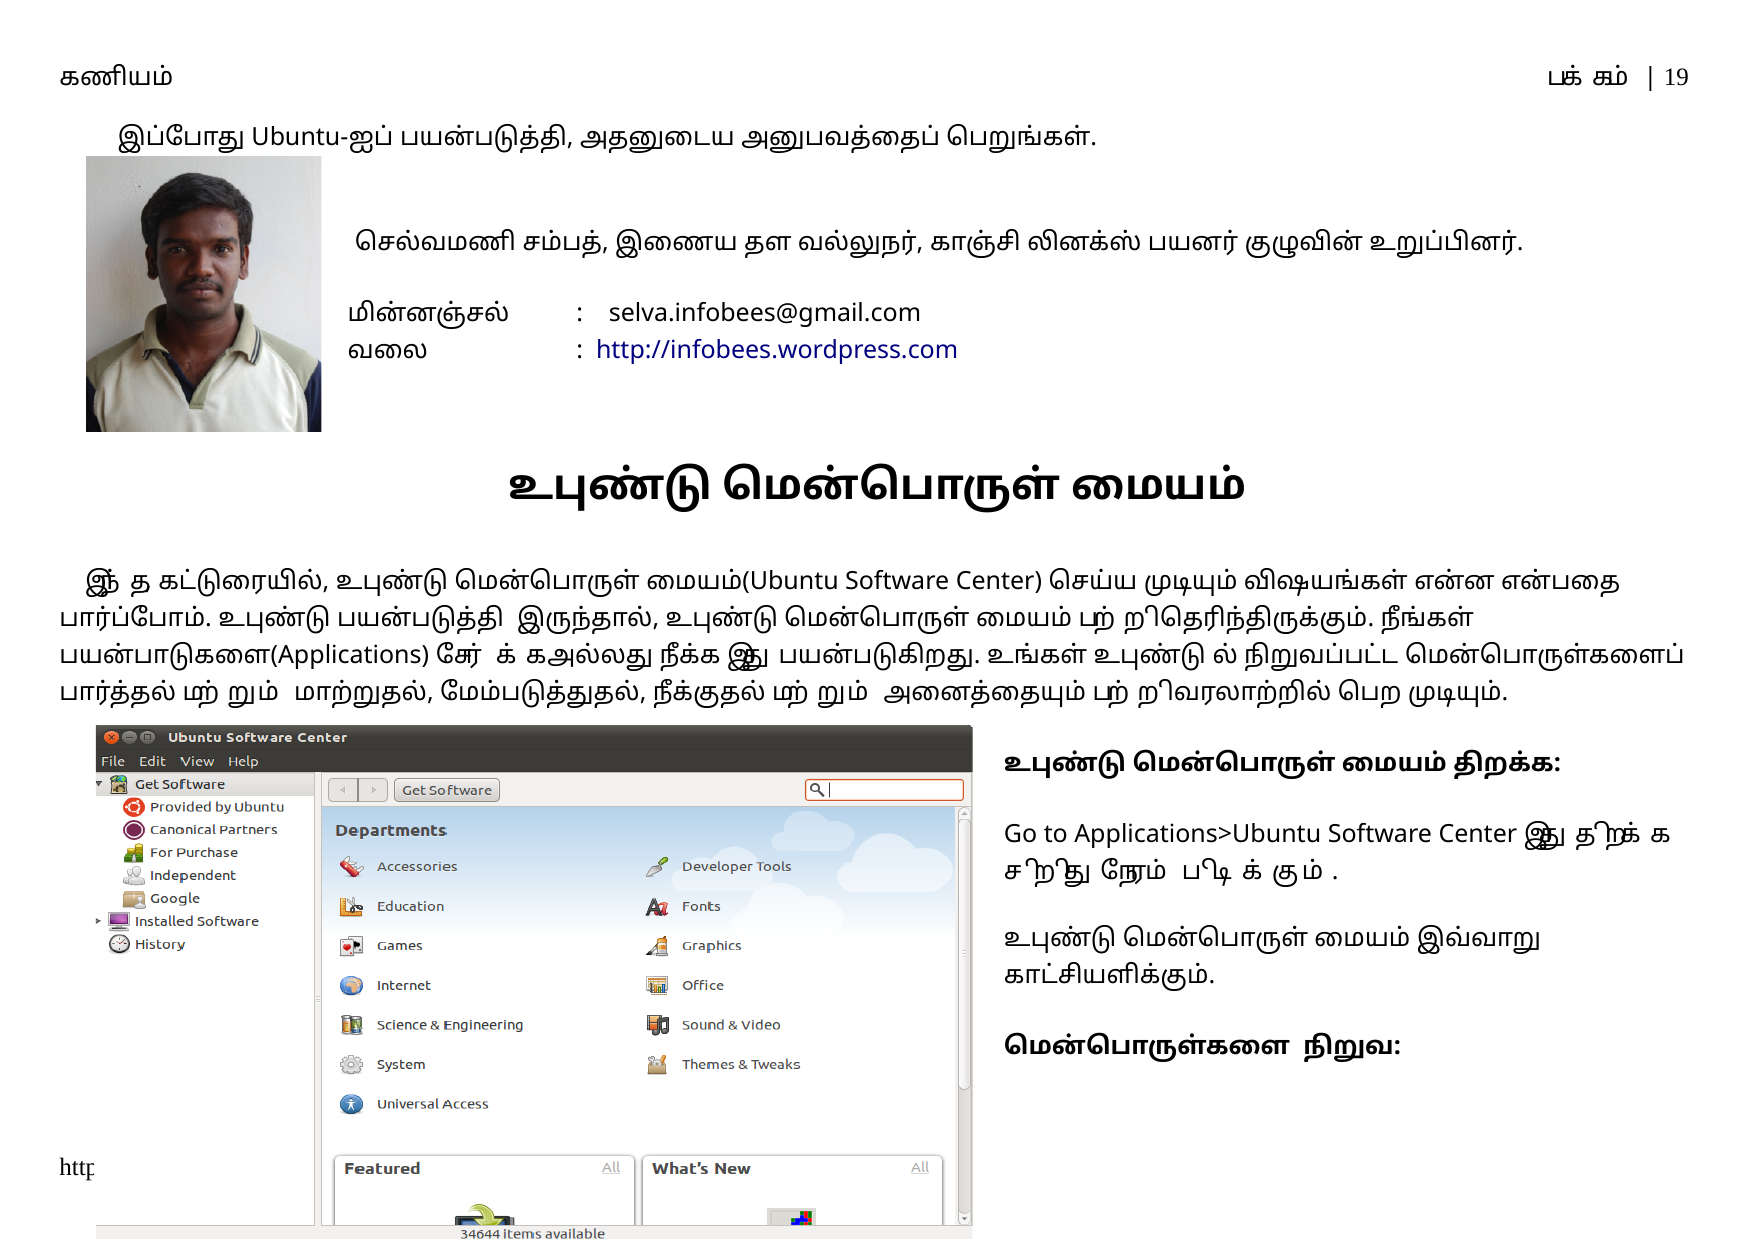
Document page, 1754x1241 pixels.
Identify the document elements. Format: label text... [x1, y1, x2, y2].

picture [95, 725, 973, 1239]
text வலை : http://infobees.wordpress.com [322, 332, 1695, 369]
text [59, 816, 94, 890]
text [59, 745, 94, 782]
text இப்போது Ubuntu-ஐப் பயன்படுத்தி, அதனுடைய அனுபவத்தைப் பெறுங்கள். [59, 118, 1695, 156]
text [59, 332, 86, 369]
text மென்பொருள்களை நிறுவ: [974, 1027, 1695, 1064]
text உபுண்டு மென்பொருள் மையம் திறக்க: [974, 745, 1695, 782]
text [59, 924, 94, 993]
picture [86, 156, 322, 432]
text [59, 1027, 94, 1064]
text இந்த, கட்டுரையில், உபுண்டு மென்பொருள் மையம்(Ubuntu Software Center) செய்ய முடியும் விஷயங்கள் என்ன என்பதை பார்ப்போம். உபுண்டு பயன்படுத்தி இருந்தால், உபுண்டு மென்பொருள் மையம் பற்றி தெரிந்திருக்கும். நீங்கள் பயன்பாடுகளை(Applications) சேர்க்க அல்லது நீக்க இது பயன்படுகிறது. உங்கள் உபுண்டு ல் நிறுவப்பட்ட மென்பொருள்களைப் பார்த்தல் மற்றும் மாற்றுதல், மேம்படுத்துதல், நீக்குதல் மற்றும் அனைத்தையும் பற்றி வரலாற்றில் பெற முடியும். [59, 563, 1695, 711]
subtitle உபுண்டு மென்பொருள் மையம் [59, 462, 1695, 516]
text உபுண்டு மென்பொருள் மையம் இவ்வாறு காட்சியளிக்கும். [974, 924, 1695, 993]
text Go to Applications>Ubuntu Software Center இது திறக்க சிறிது நேரம் பிடிக்கும். [974, 816, 1695, 890]
text மின்னஞ்சல் : selva.infobees@gmail.com [322, 295, 1695, 332]
text செல்வமணி சம்பத், இணைய தள வல்லுநர், காஞ்சி லினக்ஸ் பயனர் குழுவின் உறுப்பினர். [322, 224, 1695, 261]
text [59, 295, 86, 332]
